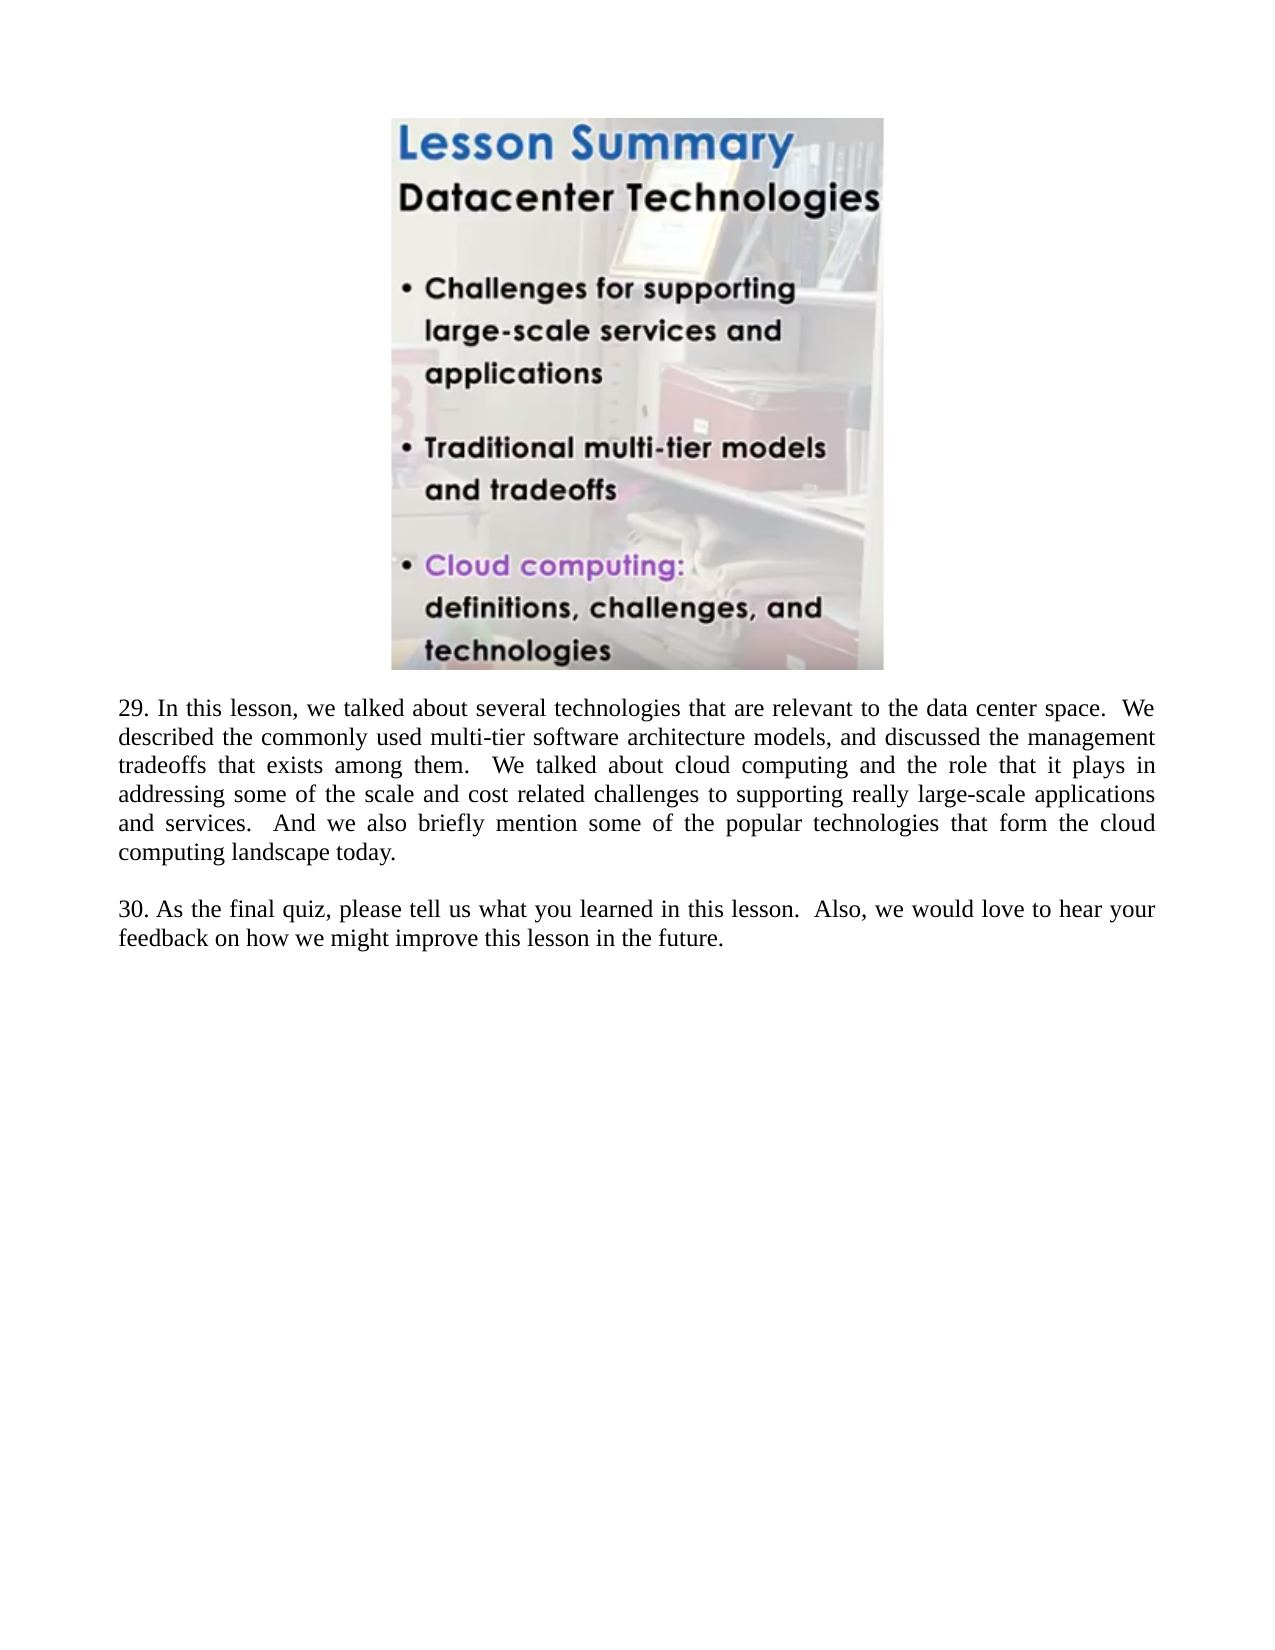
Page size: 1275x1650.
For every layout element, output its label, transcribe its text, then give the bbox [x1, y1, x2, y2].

text 29. In this lesson, we talked about several technologies that are relevant to the data center space. We described the commonly used multi-tier software architecture models, and discussed the management tradeoffs that exists among them. We talked about cloud computing and the role that it plays in addressing some of the scale and cost related challenges to supporting really large-scale applications and services. And we also briefly mention some of the popular technologies that form the cloud computing landscape today. [118, 693, 1157, 866]
text 30. As the final quiz, please tell us what you learned in this lesson. Also, we would love to hear your feedback on how we might improve this lesson in the future. [118, 894, 1157, 952]
picture [391, 118, 884, 670]
